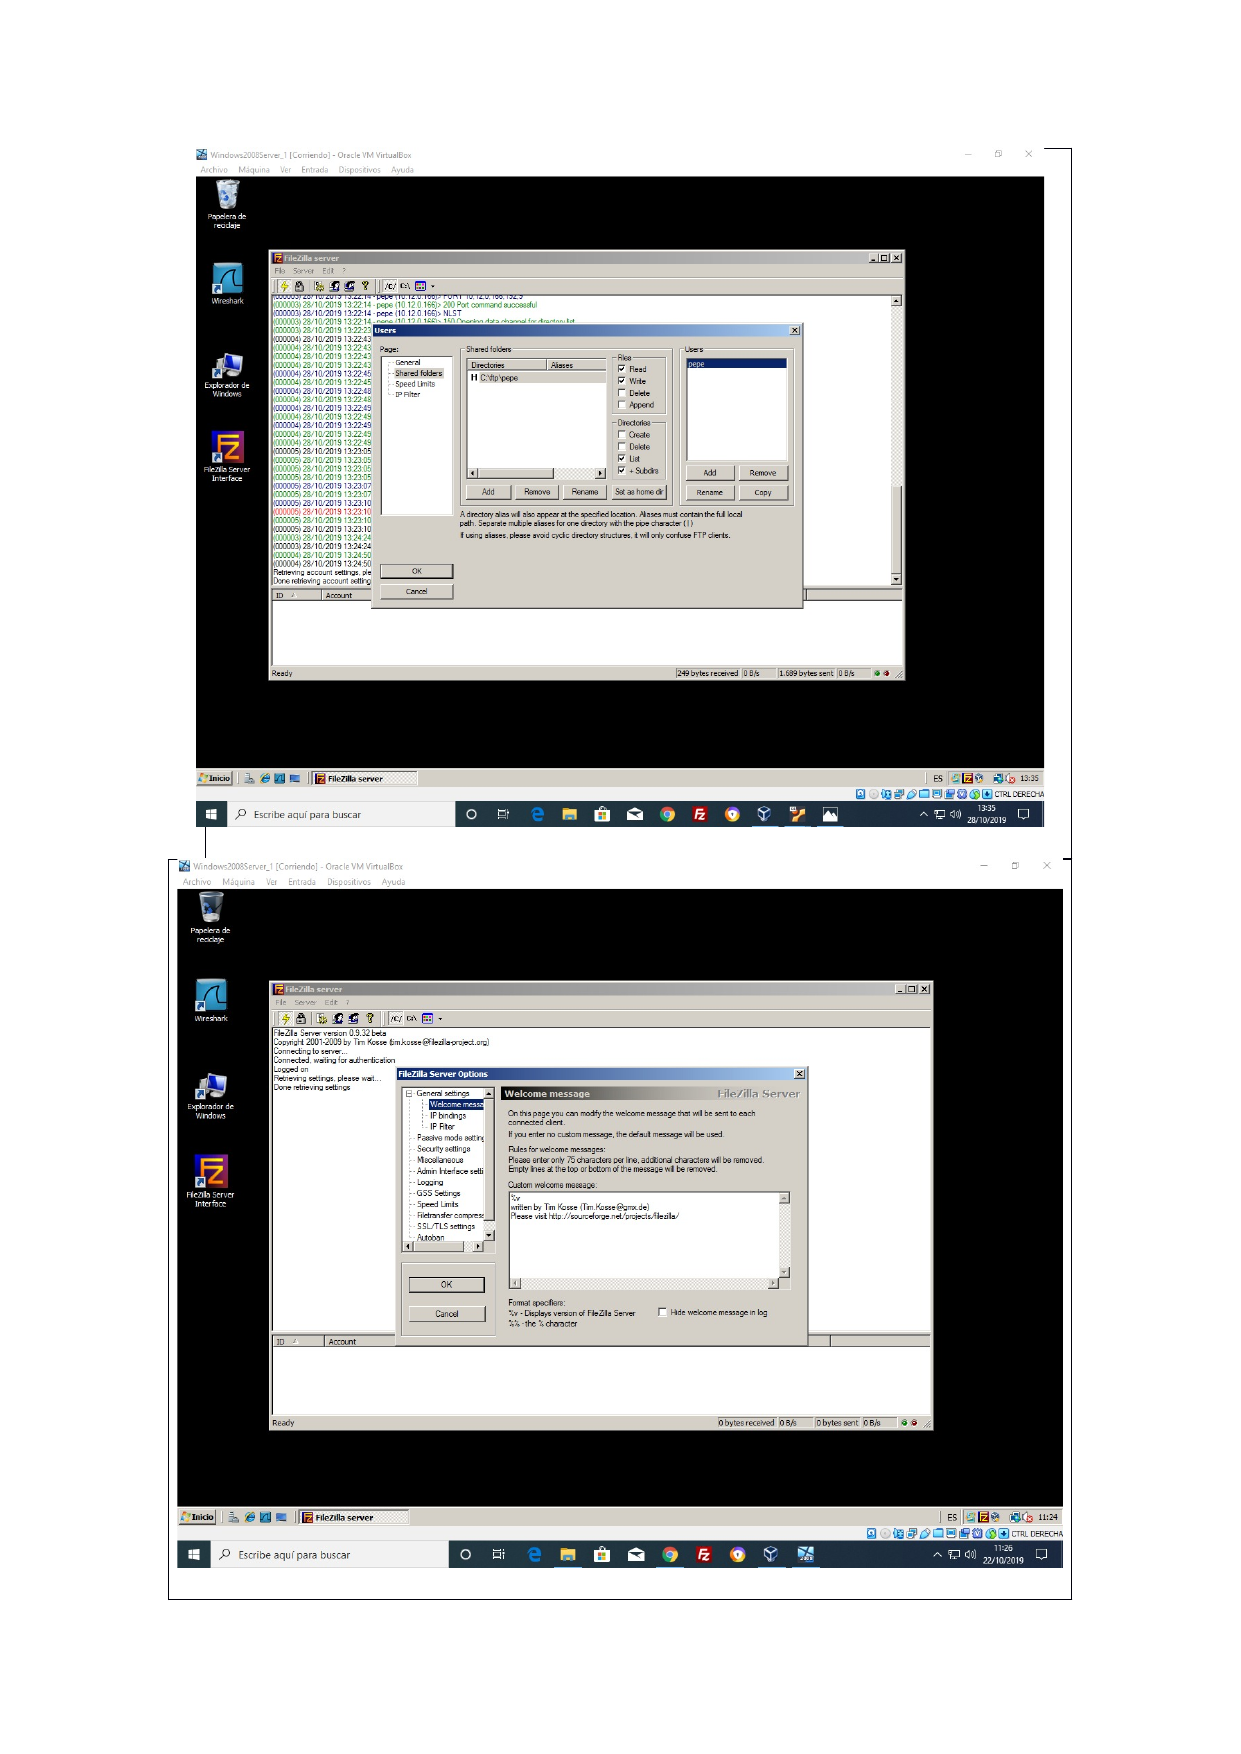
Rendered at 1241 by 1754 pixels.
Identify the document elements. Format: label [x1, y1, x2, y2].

picture [196, 147, 1045, 827]
picture [177, 858, 1063, 1568]
